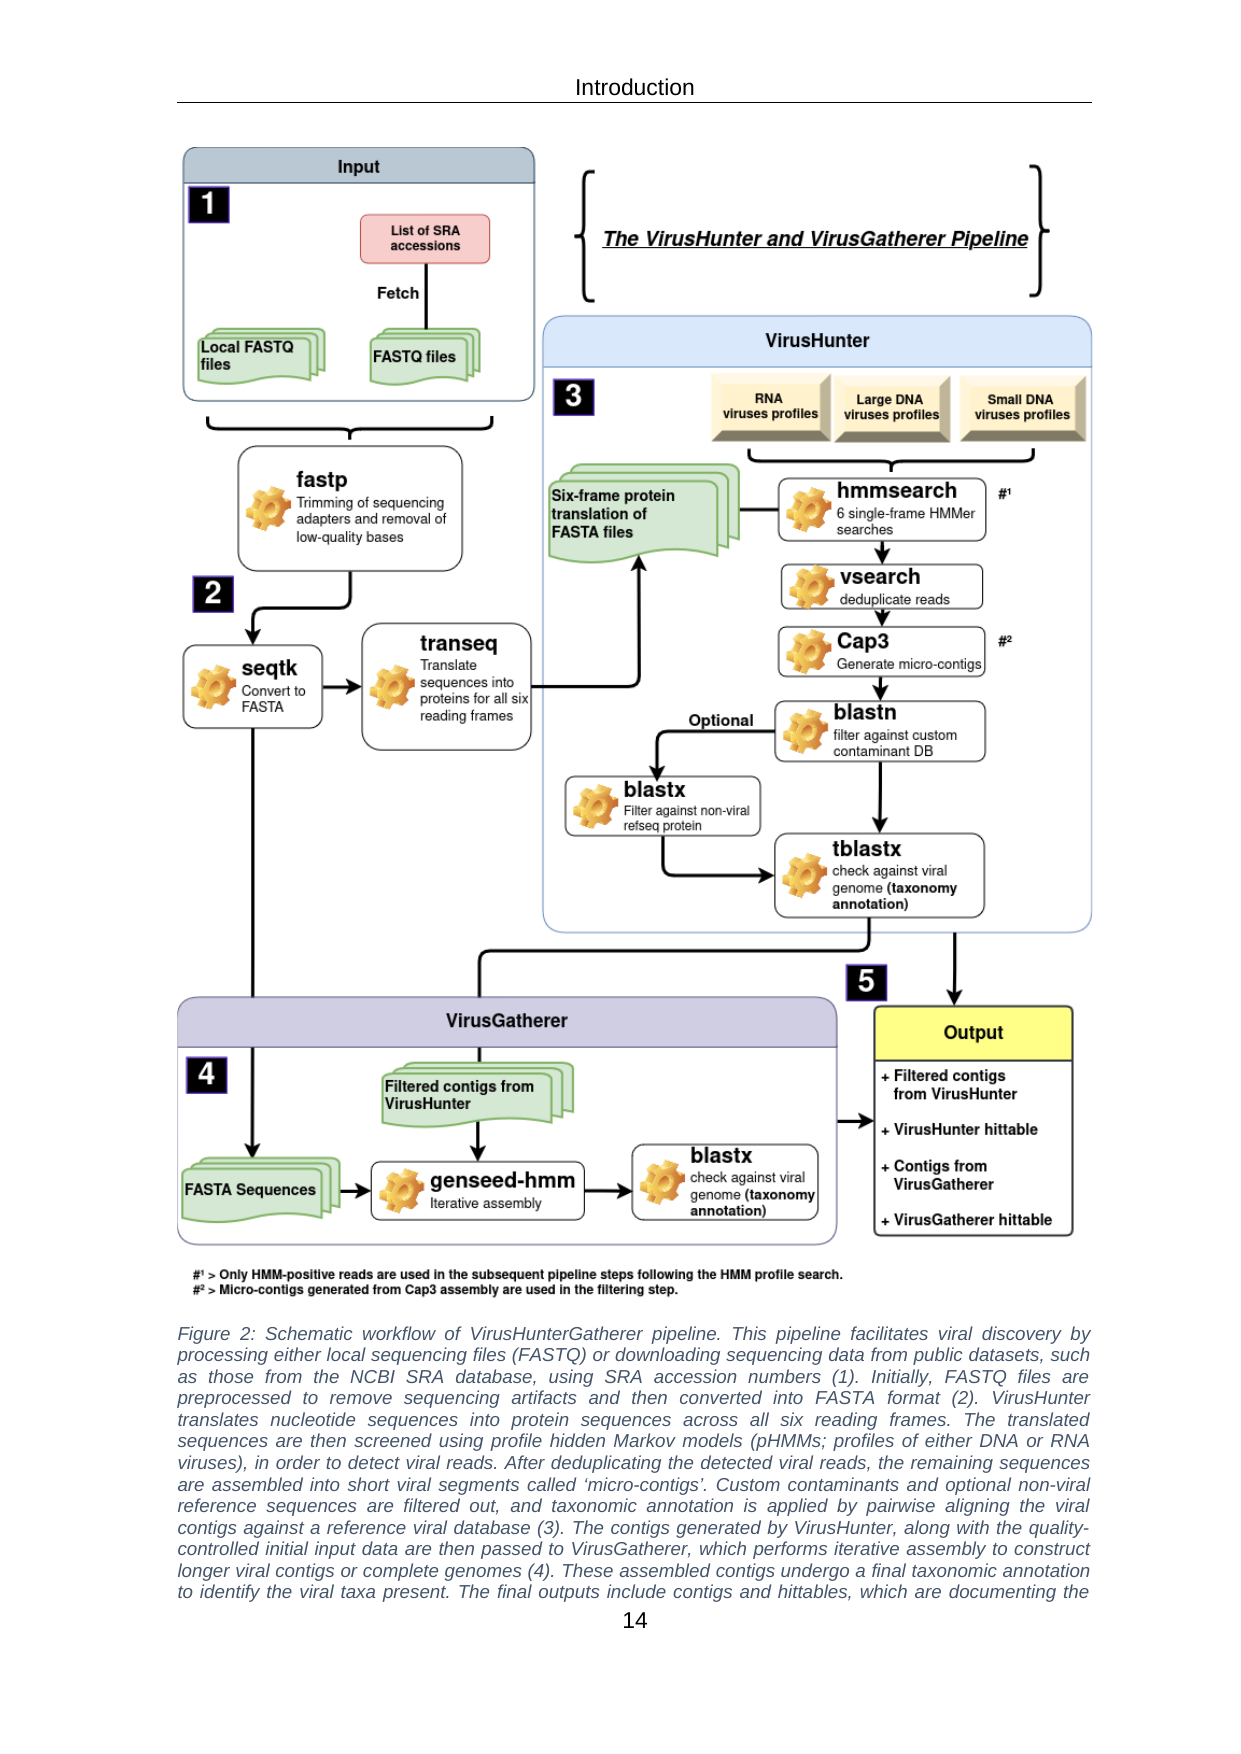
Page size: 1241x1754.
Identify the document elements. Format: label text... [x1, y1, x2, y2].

text Figure 2: Schematic workflow of VirusHunterGatherer pipeline. This pipeline facilitates viral discovery by processing either local sequencing files (FASTQ) or downloading sequencing data from public datasets, such as those from the NCBI SRA database, using SRA accession numbers (1). Initially, FASTQ files are preprocessed to remove sequencing artifacts and then converted into FASTA format (2). VirusHunter translates nucleotide sequences into protein sequences across all six reading frames. The translated sequences are then screened using profile hidden Markov models (pHMMs; profiles of either DNA or RNA viruses), in order to detect viral reads. After deduplicating the detected viral reads, the remaining sequences are assembled into short viral segments called ‘micro-contigs’. Custom contaminants and optional non-viral reference sequences are filtered out, and taxonomic annotation is applied by pairwise aligning the viral contigs against a reference viral database (3). The contigs generated by VirusHunter, along with the quality-controlled initial input data are then passed to VirusGatherer, which performs iterative assembly to construct longer viral contigs or complete genomes (4). These assembled contigs undergo a final taxonomic annotation to identify the viral taxa present. The final outputs include contigs and hittables, which are documenting the [177, 1322, 1092, 1603]
